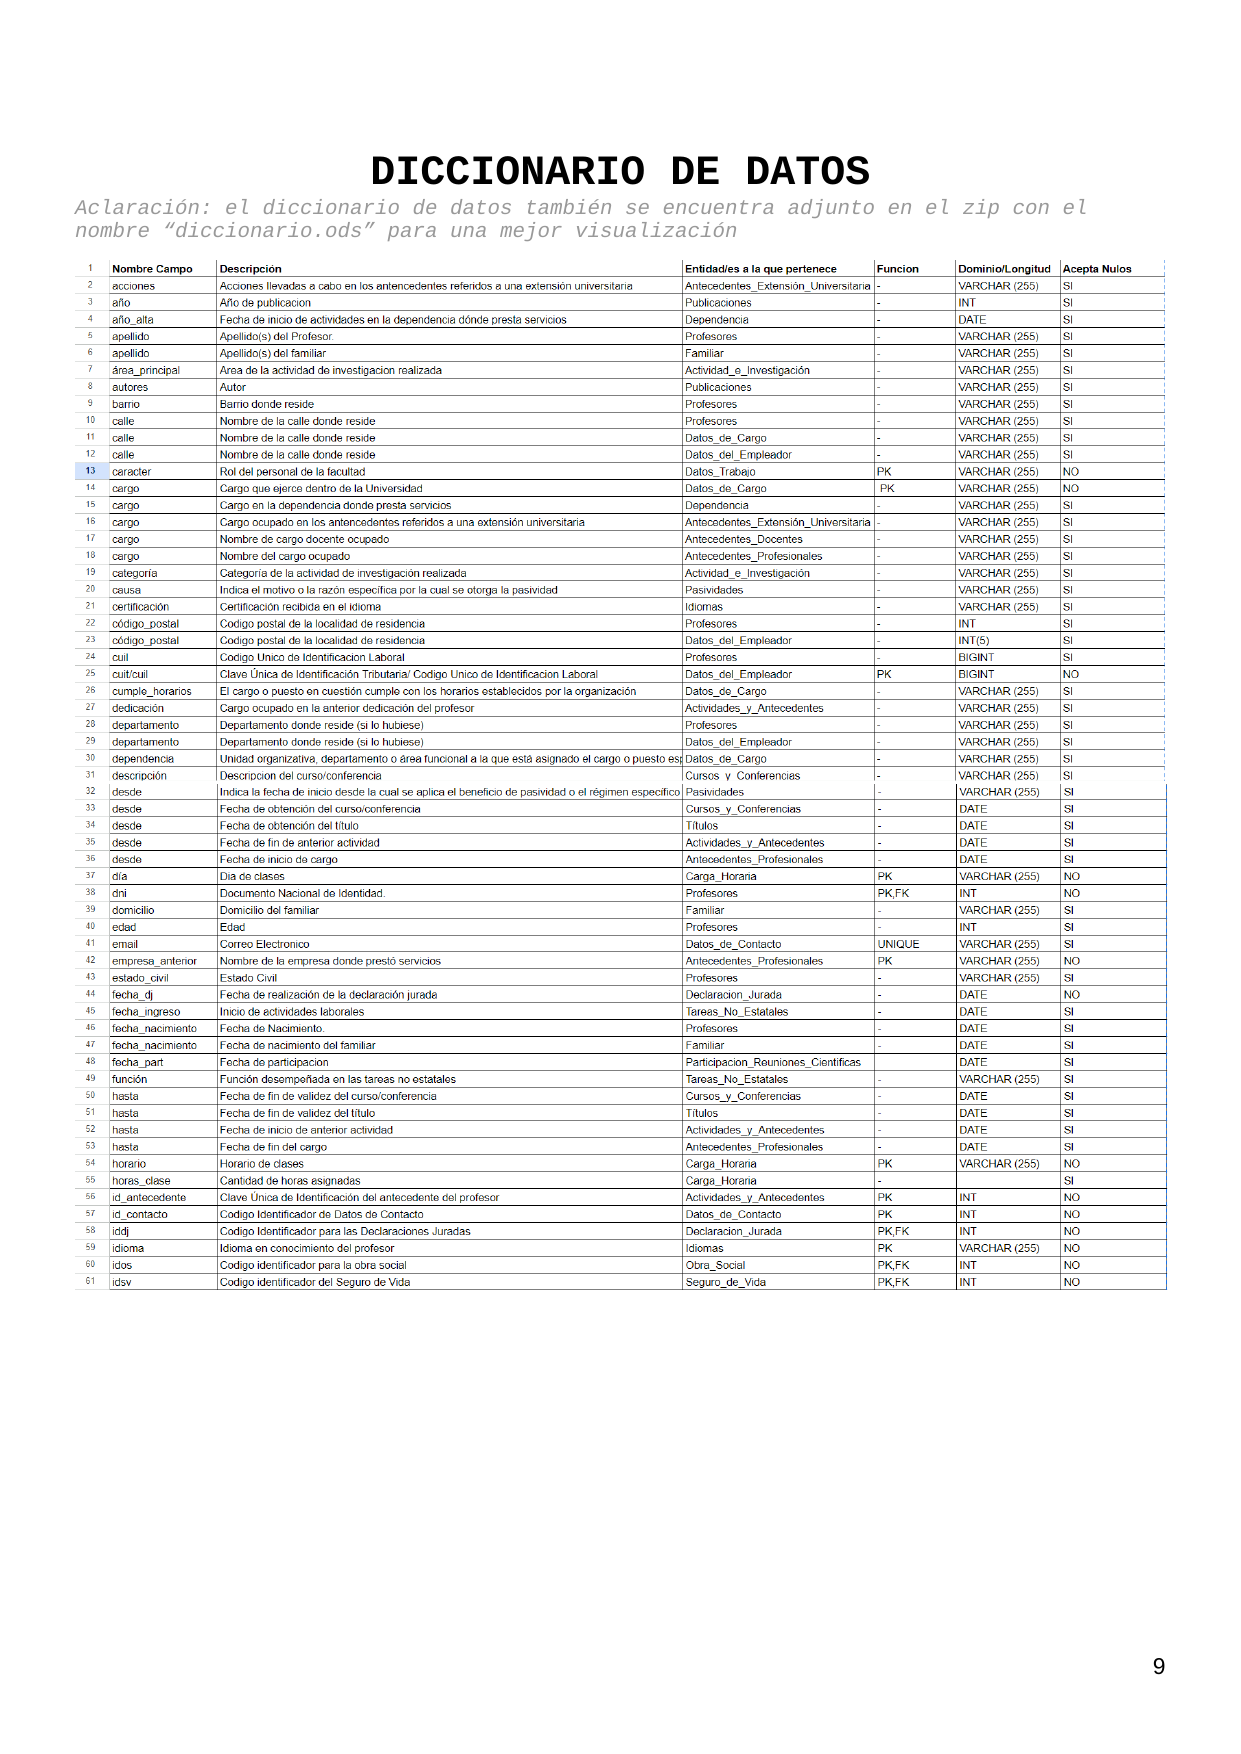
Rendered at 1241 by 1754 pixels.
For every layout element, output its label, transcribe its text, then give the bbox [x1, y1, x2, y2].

picture [75, 260, 1165, 781]
text Aclaración: el diccionario de datos también se encuentra adjunto en el zip con el nombre “diccionario.ods” para una mejor visualización [75, 197, 1165, 244]
picture [75, 784, 1168, 1290]
subtitle DICCIONARIO DE DATOS [75, 149, 1165, 197]
